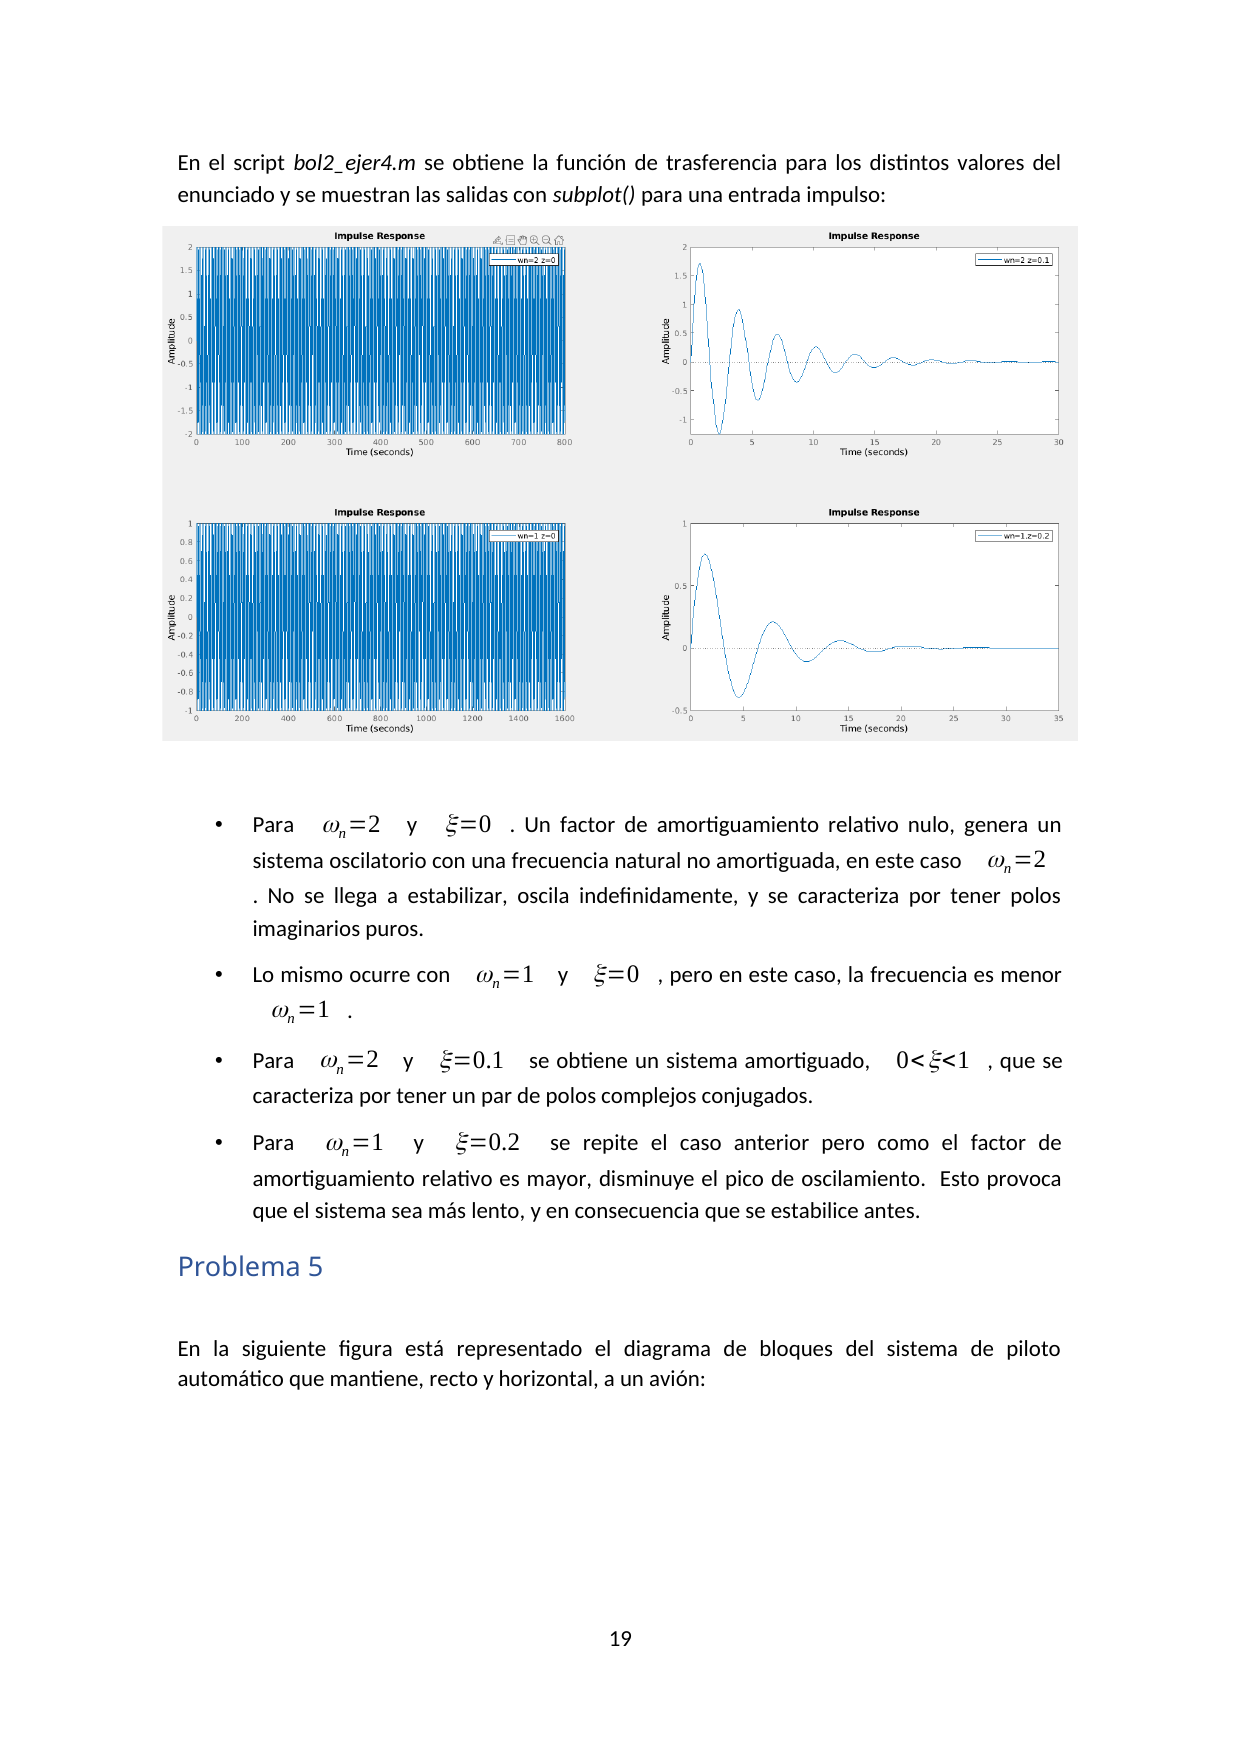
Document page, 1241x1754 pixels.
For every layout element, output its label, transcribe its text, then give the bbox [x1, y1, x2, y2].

picture [162, 226, 1078, 741]
list Lo mismo ocurre con y , pero en este caso, la frecuencia es menor . [215, 960, 1063, 1027]
text En la siguiente figura está representado el diagrama de bloques del sistema de piloto automático que mantiene, recto y horizontal, a un avión: [177, 1334, 1063, 1392]
list Para y se obtiene un sistema amortiguado, , que se caracteriza por tener un par de polos complejos conjugados. [215, 1046, 1063, 1109]
list Para y se repite el caso anterior pero como el factor de amortiguamiento relativo es mayor, disminuye el pico de oscilamiento. Esto provoca que el sistema sea más lento, y en consecuencia que se estabilice antes. [215, 1128, 1063, 1224]
subtitle Problema 5 [177, 1247, 1063, 1284]
text En el script bol2_ejer4.m se obtiene la función de trasferencia para los distintos valores del enunciado y se muestran las salidas con subplot() para una entrada impulso: [177, 148, 1063, 208]
list Para y . Un factor de amortiguamiento relativo nulo, genera un sistema oscilatorio con una frecuencia natural no amortiguada, en este caso . No se llega a estabilizar, oscila indefinidamente, y se caracteriza por tener polos imaginarios puros. [215, 810, 1063, 942]
